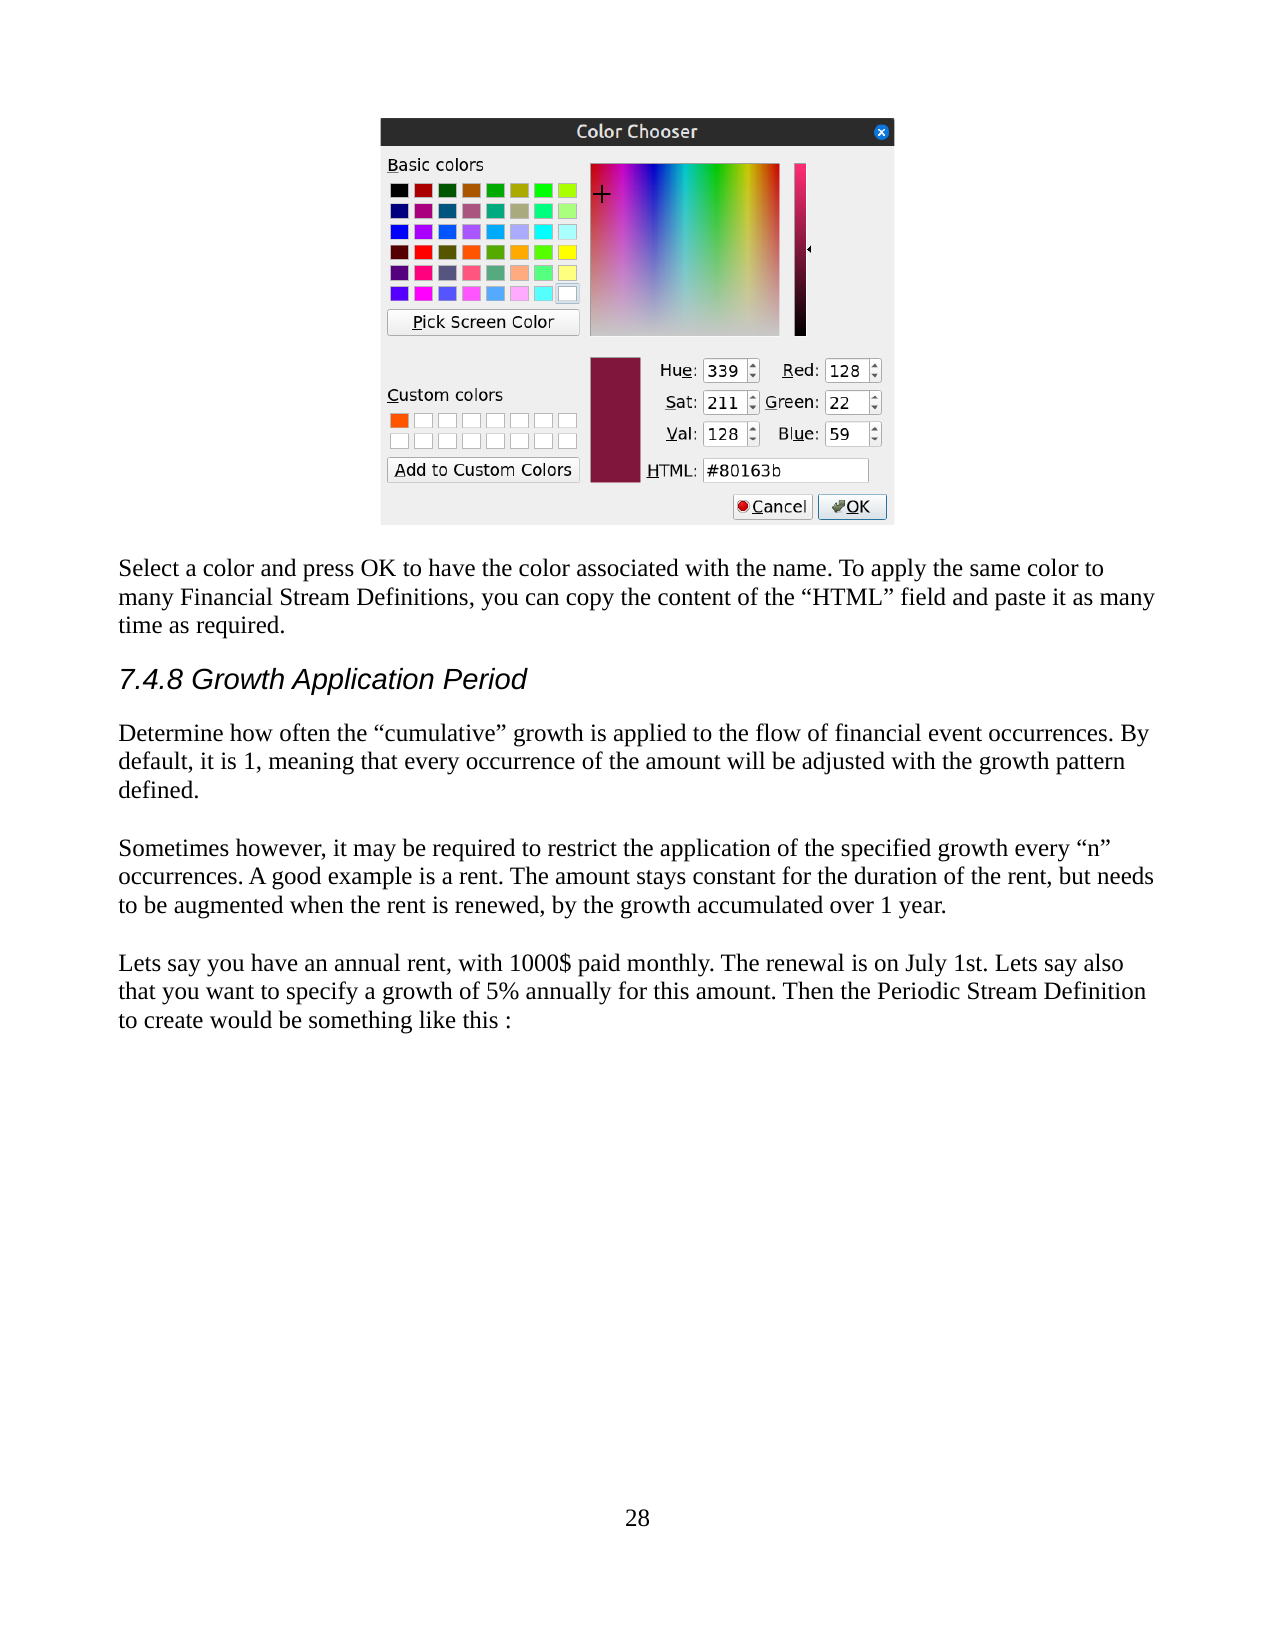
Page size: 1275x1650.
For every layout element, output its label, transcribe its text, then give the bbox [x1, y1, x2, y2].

text Select a color and press OK to have the color associated with the name. To apply the same color to many Financial Stream Definitions, you can copy the content of the “HTML” field and paste it as many time as required. [118, 553, 1157, 639]
text Sometimes however, it may be required to restrict the application of the specified growth every “n” occurrences. A good example is a rent. The amount stays constant for the duration of the rent, but needs to be augmented when the rent is renewed, by the growth accumulated over 1 year. [118, 833, 1157, 919]
subtitle Growth Application Period [118, 662, 1157, 695]
text Lets say you have an annual rent, with 1000$ paid monthly. The renewal is on July 1st. Lets say also that you want to specify a growth of 5% annually for this amount. Then the Periodic Stream Definition to create would be something like this : [118, 948, 1157, 1034]
picture [380, 118, 895, 525]
text Determine how often the “cumulative” growth is applied to the flow of financial event occurrences. By default, it is 1, meaning that every occurrence of the amount will be adjusted with the growth pattern defined. [118, 718, 1157, 804]
